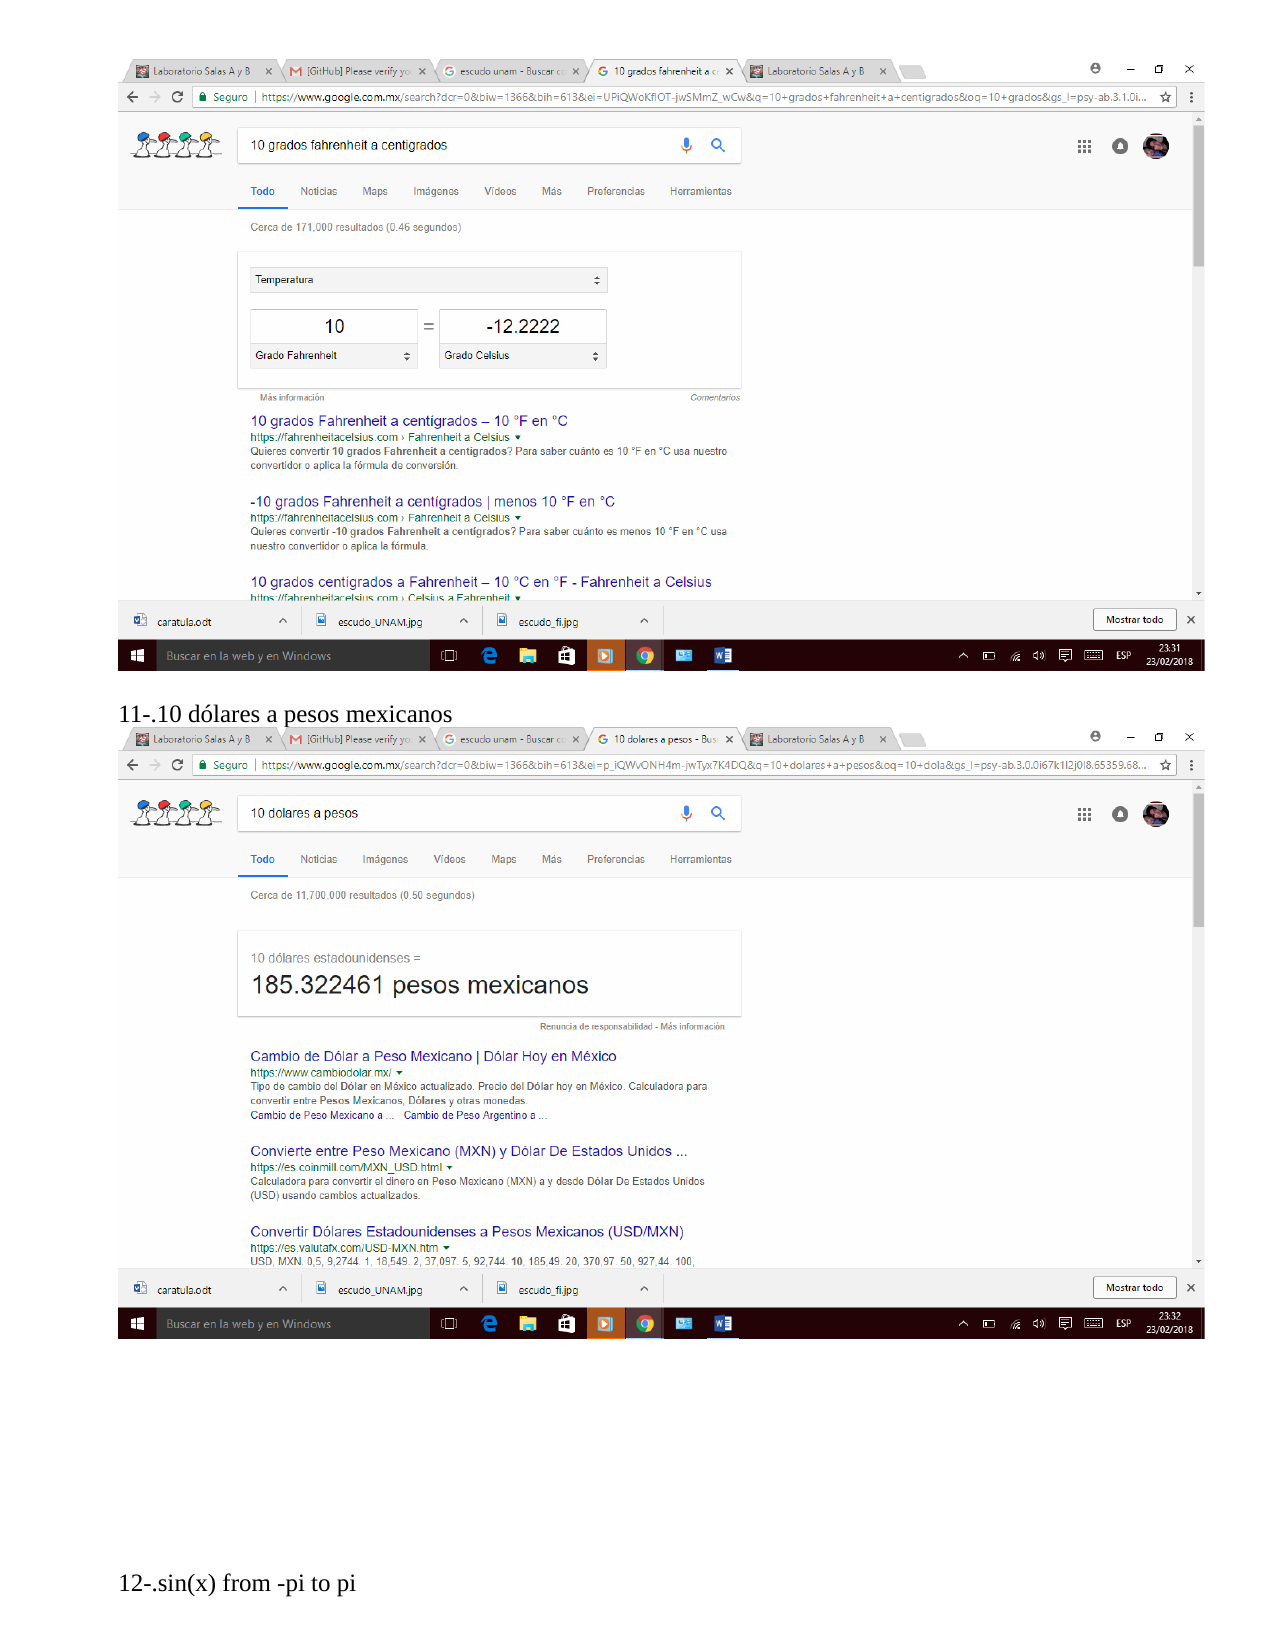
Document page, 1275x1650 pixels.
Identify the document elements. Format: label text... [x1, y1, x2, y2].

text 12-.sin(x) from -pi to pi [118, 1568, 1205, 1597]
text 11-.10 dólares a pesos mexicanos [118, 699, 1205, 727]
